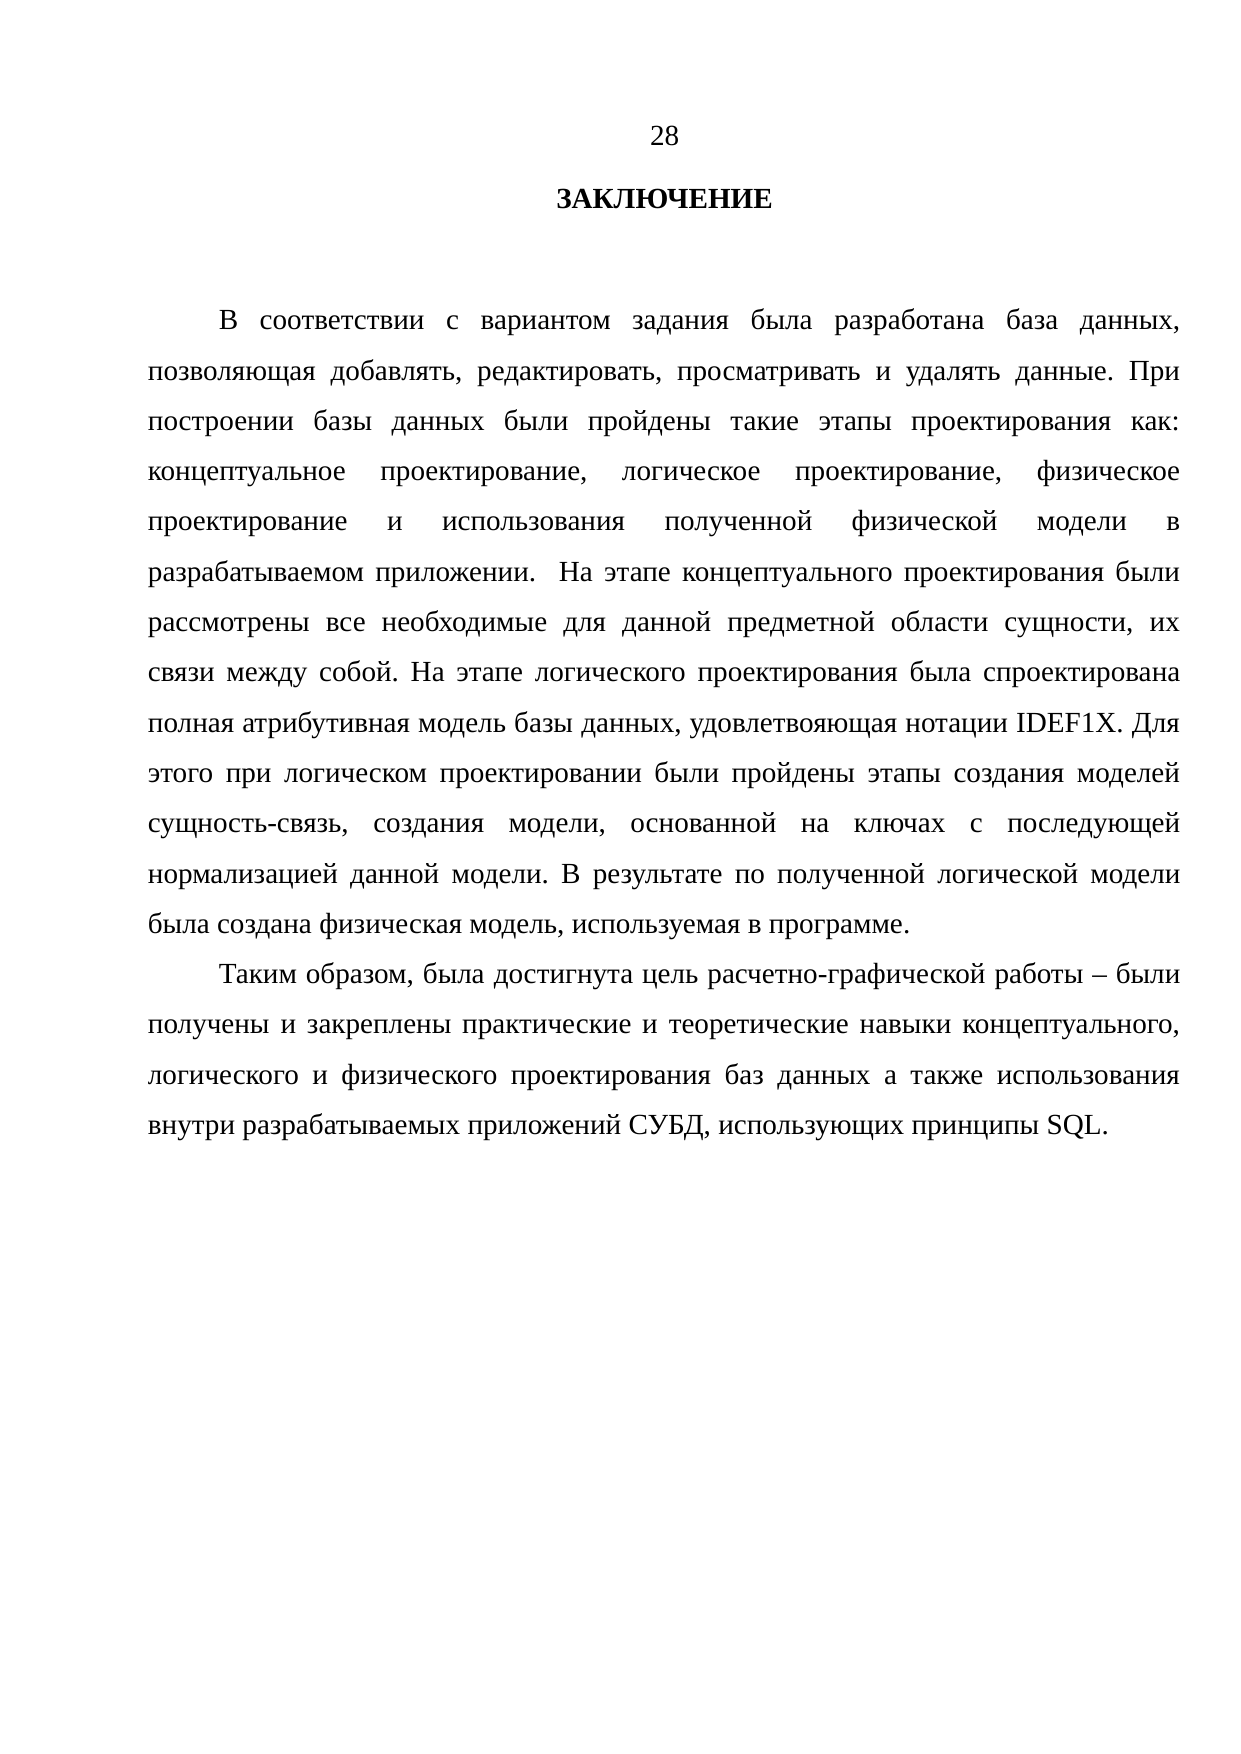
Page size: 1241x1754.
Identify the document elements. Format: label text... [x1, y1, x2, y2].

text Таким образом, была достигнута цель расчетно-графической работы – были получены и закреплены практические и теоретические навыки концептуального, логического и физического проектирования баз данных а также использования внутри разрабатываемых приложений СУБД, использующих принципы SQL. [148, 956, 1181, 1141]
text В соответствии с вариантом задания была разработана база данных, позволяющая добавлять, редактировать, просматривать и удалять данные. При построении базы данных были пройдены такие этапы проектирования как: концептуальное проектирование, логическое проектирование, физическое проектирование и использования полученной физической модели в разрабатываемом приложении. На этапе концептуального проектирования были рассмотрены все необходимые для данной предметной области сущности, их связи между собой. На этапе логического проектирования была спроектирована полная атрибутивная модель базы данных, удовлетвояющая нотации IDEF1X. Для этого при логическом проектировании были пройдены этапы создания моделей сущность-связь, создания модели, основанной на ключах с последующей нормализацией данной модели. В результате по полученной логической модели была создана физическая модель, используемая в программе. [148, 302, 1181, 939]
text Заключение [148, 181, 1181, 215]
